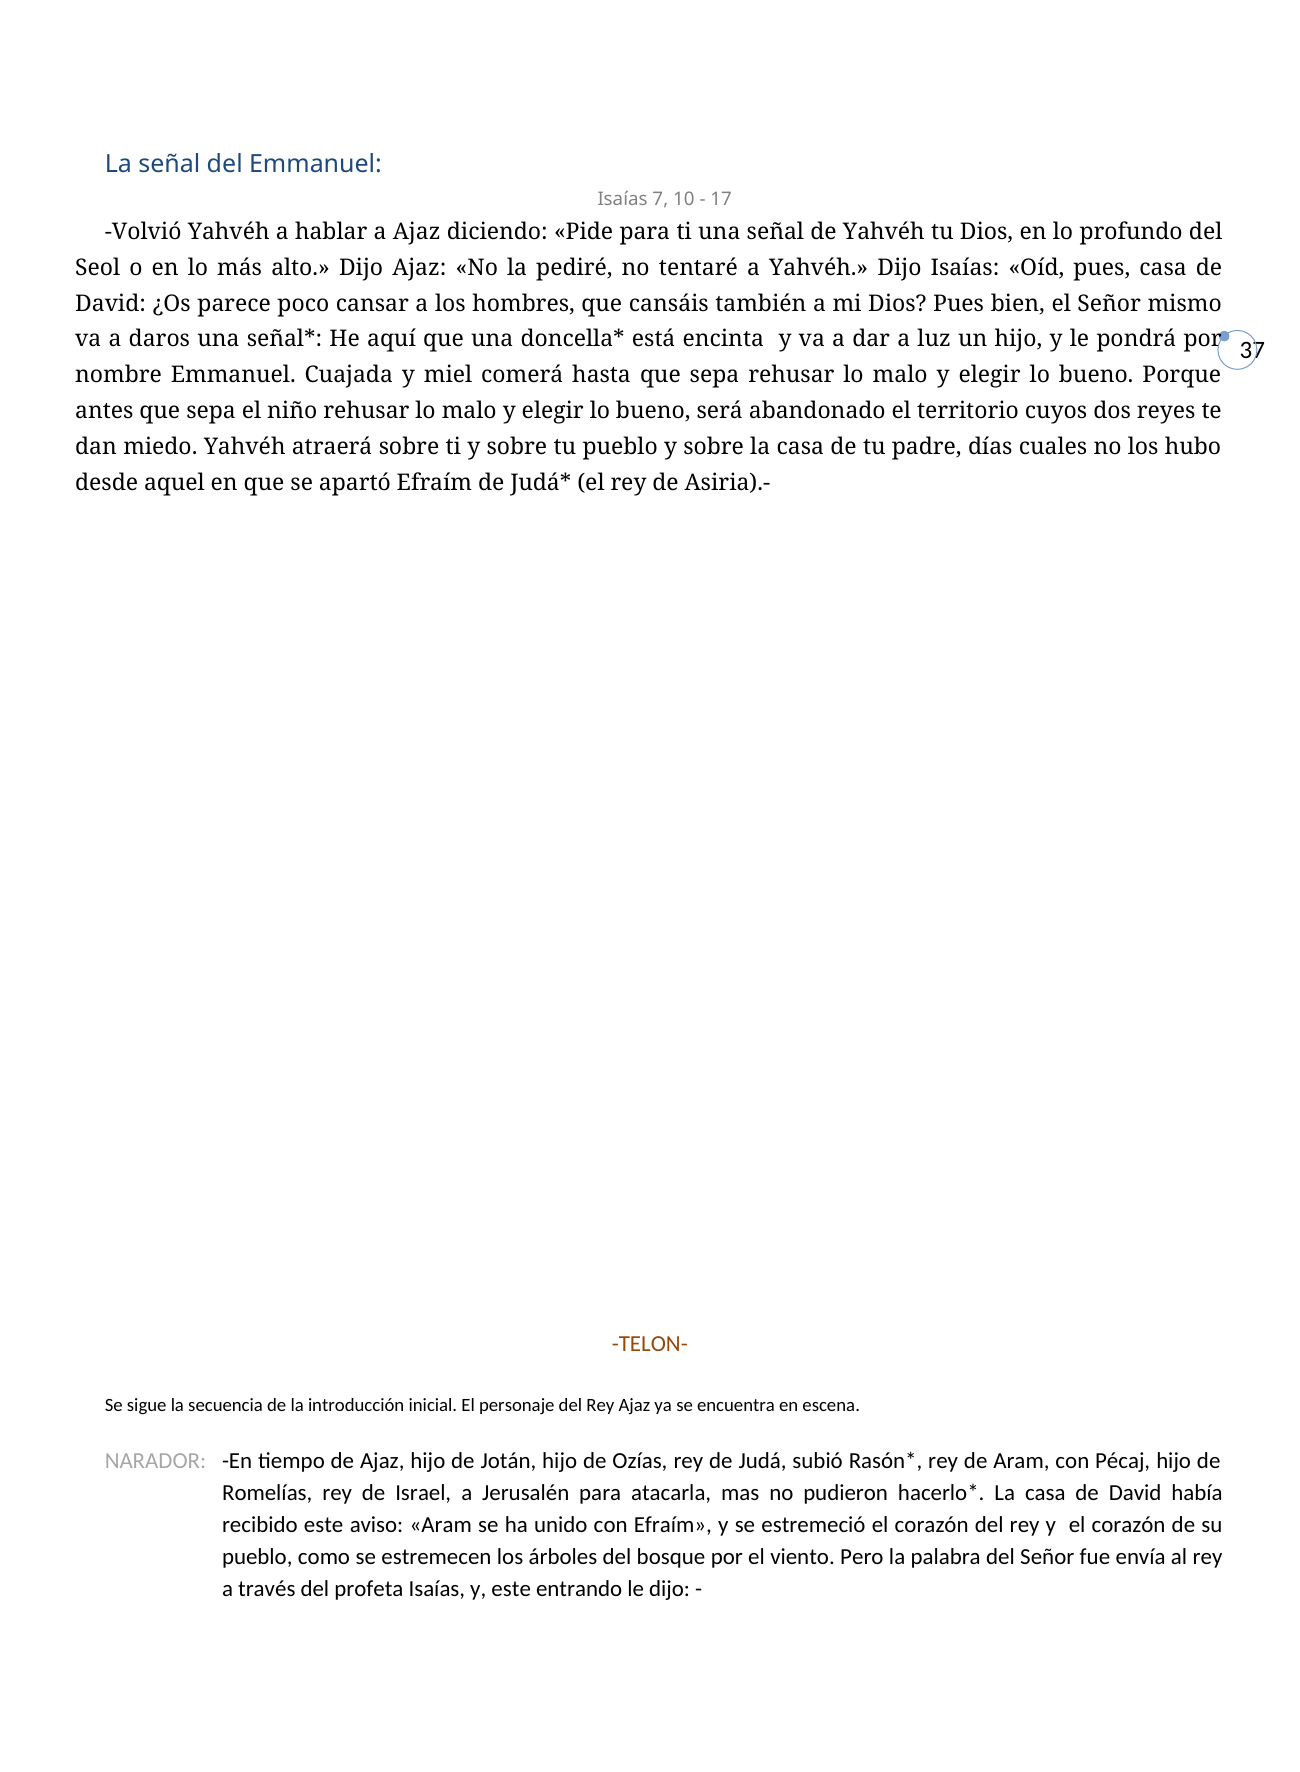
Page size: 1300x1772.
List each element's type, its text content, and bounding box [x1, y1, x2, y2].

text -Volvió Yahvéh a hablar a Ajaz diciendo: «Pide para ti una señal de Yahvéh tu Dios, en lo profundo del Seol o en lo más alto.» Dijo Ajaz: «No la pediré, no tentaré a Yahvéh.» Dijo Isaías: «Oíd, pues, casa de David: ¿Os parece poco cansar a los hombres, que cansáis también a mi Dios? Pues bien, el Señor mismo va a daros una señal*: He aquí que una doncella* está encinta y va a dar a luz un hijo, y le pondrá por nombre Emmanuel. Cuajada y miel comerá hasta que sepa rehusar lo malo y elegir lo bueno. Porque antes que sepa el niño rehusar lo malo y elegir lo bueno, será abandonado el territorio cuyos dos reyes te dan miedo. Yahvéh atraerá sobre ti y sobre tu pueblo y sobre la casa de tu padre, días cuales no los hubo desde aquel en que se apartó Efraím de Judá* (el rey de Asiria).- [75, 214, 1224, 497]
text Isaías 7, 10 - 17 [104, 185, 1224, 211]
text Se sigue la secuencia de la introducción inicial. El personaje del Rey Ajaz ya se encuentra en escena. [104, 1393, 1224, 1416]
text La señal del Emmanuel: [104, 146, 1224, 180]
text NARADOR: -En tiempo de Ajaz, hijo de Jotán, hijo de Ozías, rey de Judá, subió Rasón*, rey de Aram, con Pécaj, hijo de Romelías, rey de Israel, a Jerusalén para atacarla, mas no pudieron hacerlo*. La casa de David había recibido este aviso: «Aram se ha unido con Efraím», y se estremeció el corazón del rey y el corazón de su pueblo, como se estremecen los árboles del bosque por el viento. Pero la palabra del Señor fue envía al rey a través del profeta Isaías, y, este entrando le dijo: - [104, 1446, 1224, 1602]
text -TELON- [75, 1329, 1224, 1357]
